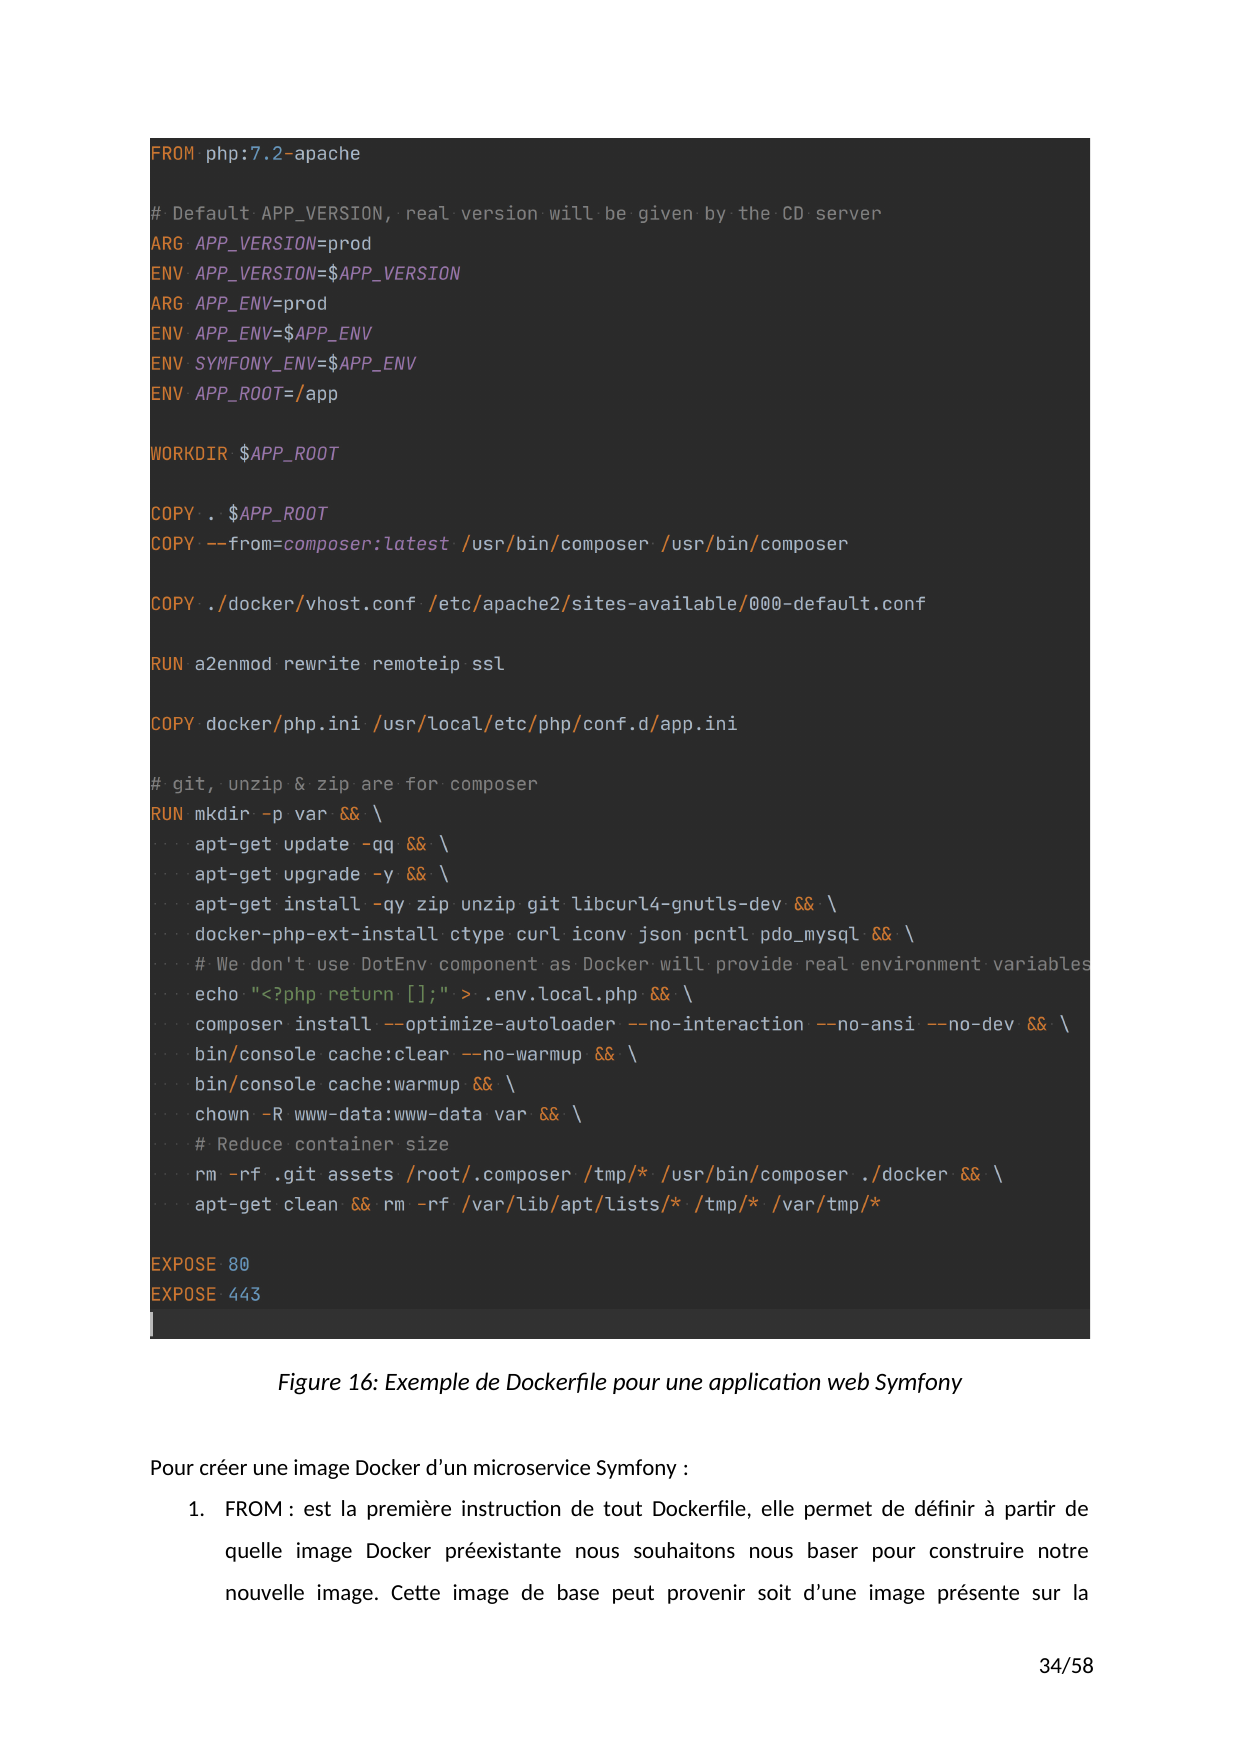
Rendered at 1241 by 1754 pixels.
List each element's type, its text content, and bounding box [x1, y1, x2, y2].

text Figure 16: Exemple de Dockerfile pour une application web Symfony [150, 1339, 1090, 1397]
list FROM : est la première instruction de tout Dockerfile, elle permet de définir à partir de quelle image Docker préexistante nous souhaitons nous baser pour construire notre nouvelle image. Cette image de base peut provenir soit d’une image présente sur la [187, 1494, 1090, 1607]
text Pour créer une image Docker d’un microservice Symfony : [150, 1453, 1090, 1481]
picture [150, 138, 1091, 1339]
